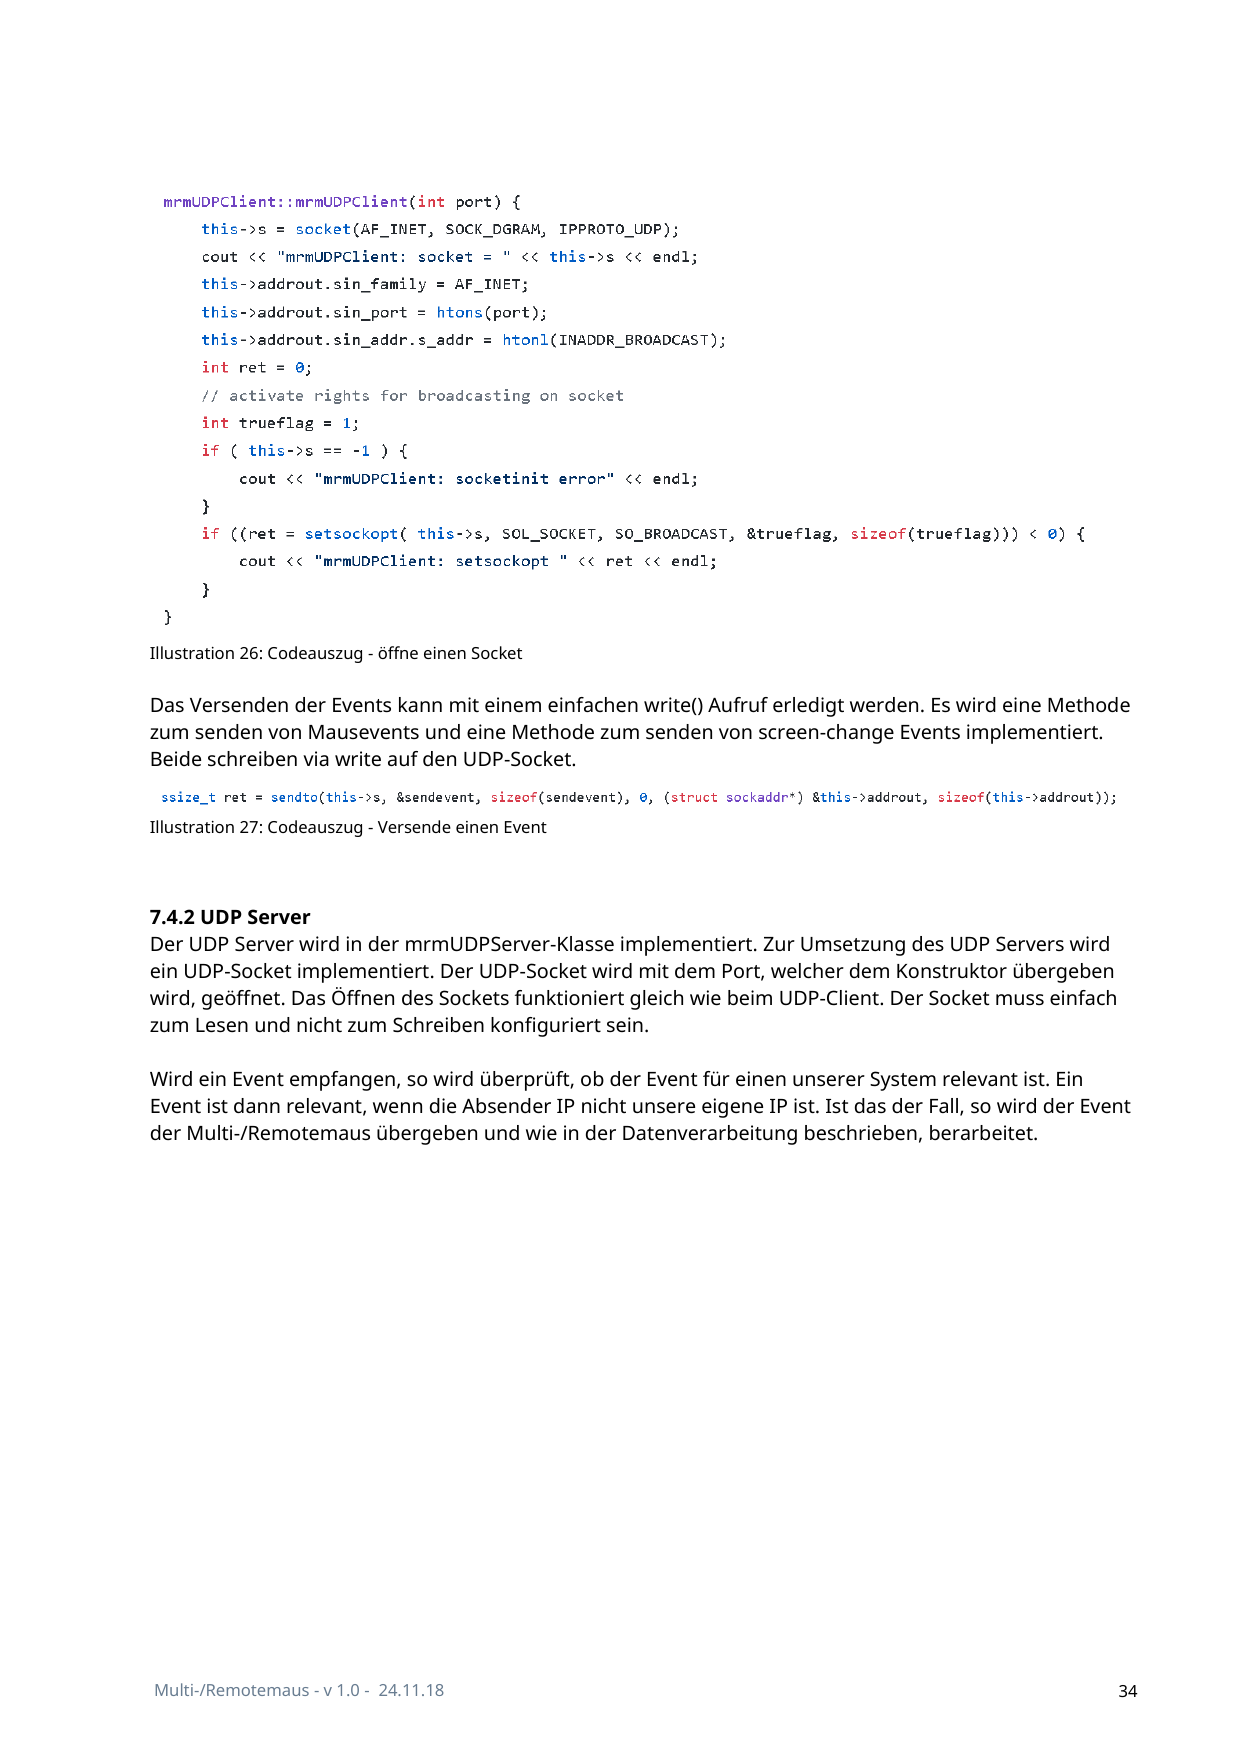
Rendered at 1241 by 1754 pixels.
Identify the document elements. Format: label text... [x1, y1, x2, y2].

text Wird ein Event empfangen, so wird überprüft, ob der Event für einen unserer System relevant ist. Ein Event ist dann relevant, wenn die Absender IP nicht unsere eigene IP ist. Ist das der Fall, so wird der Event der Multi-/Remotemaus übergeben und wie in der Datenverarbeitung beschrieben, berarbeitet. [149, 1065, 1136, 1146]
picture [149, 183, 1136, 642]
text Der UDP Server wird in der mrmUDPServer-Klasse implementiert. Zur Umsetzung des UDP Servers wird ein UDP-Socket implementiert. Der UDP-Socket wird mit dem Port, welcher dem Konstruktor übergeben wird, geöffnet. Das Öffnen des Sockets funktioniert gleich wie beim UDP-Client. Der Socket muss einfach zum Lesen und nicht zum Schreiben konfiguriert sein. [149, 930, 1136, 1038]
subtitle UDP Server [149, 903, 1136, 930]
picture [149, 783, 1136, 817]
text Illustration 26: Codeauszug - öffne einen Socket [149, 642, 1136, 664]
text Das Versenden der Events kann mit einem einfachen write() Aufruf erledigt werden. Es wird eine Methode zum senden von Mausevents und eine Methode zum senden von screen-change Events implementiert. Beide schreiben via write auf den UDP-Socket. [149, 691, 1136, 772]
text Illustration 27: Codeauszug - Versende einen Event [149, 817, 1136, 839]
